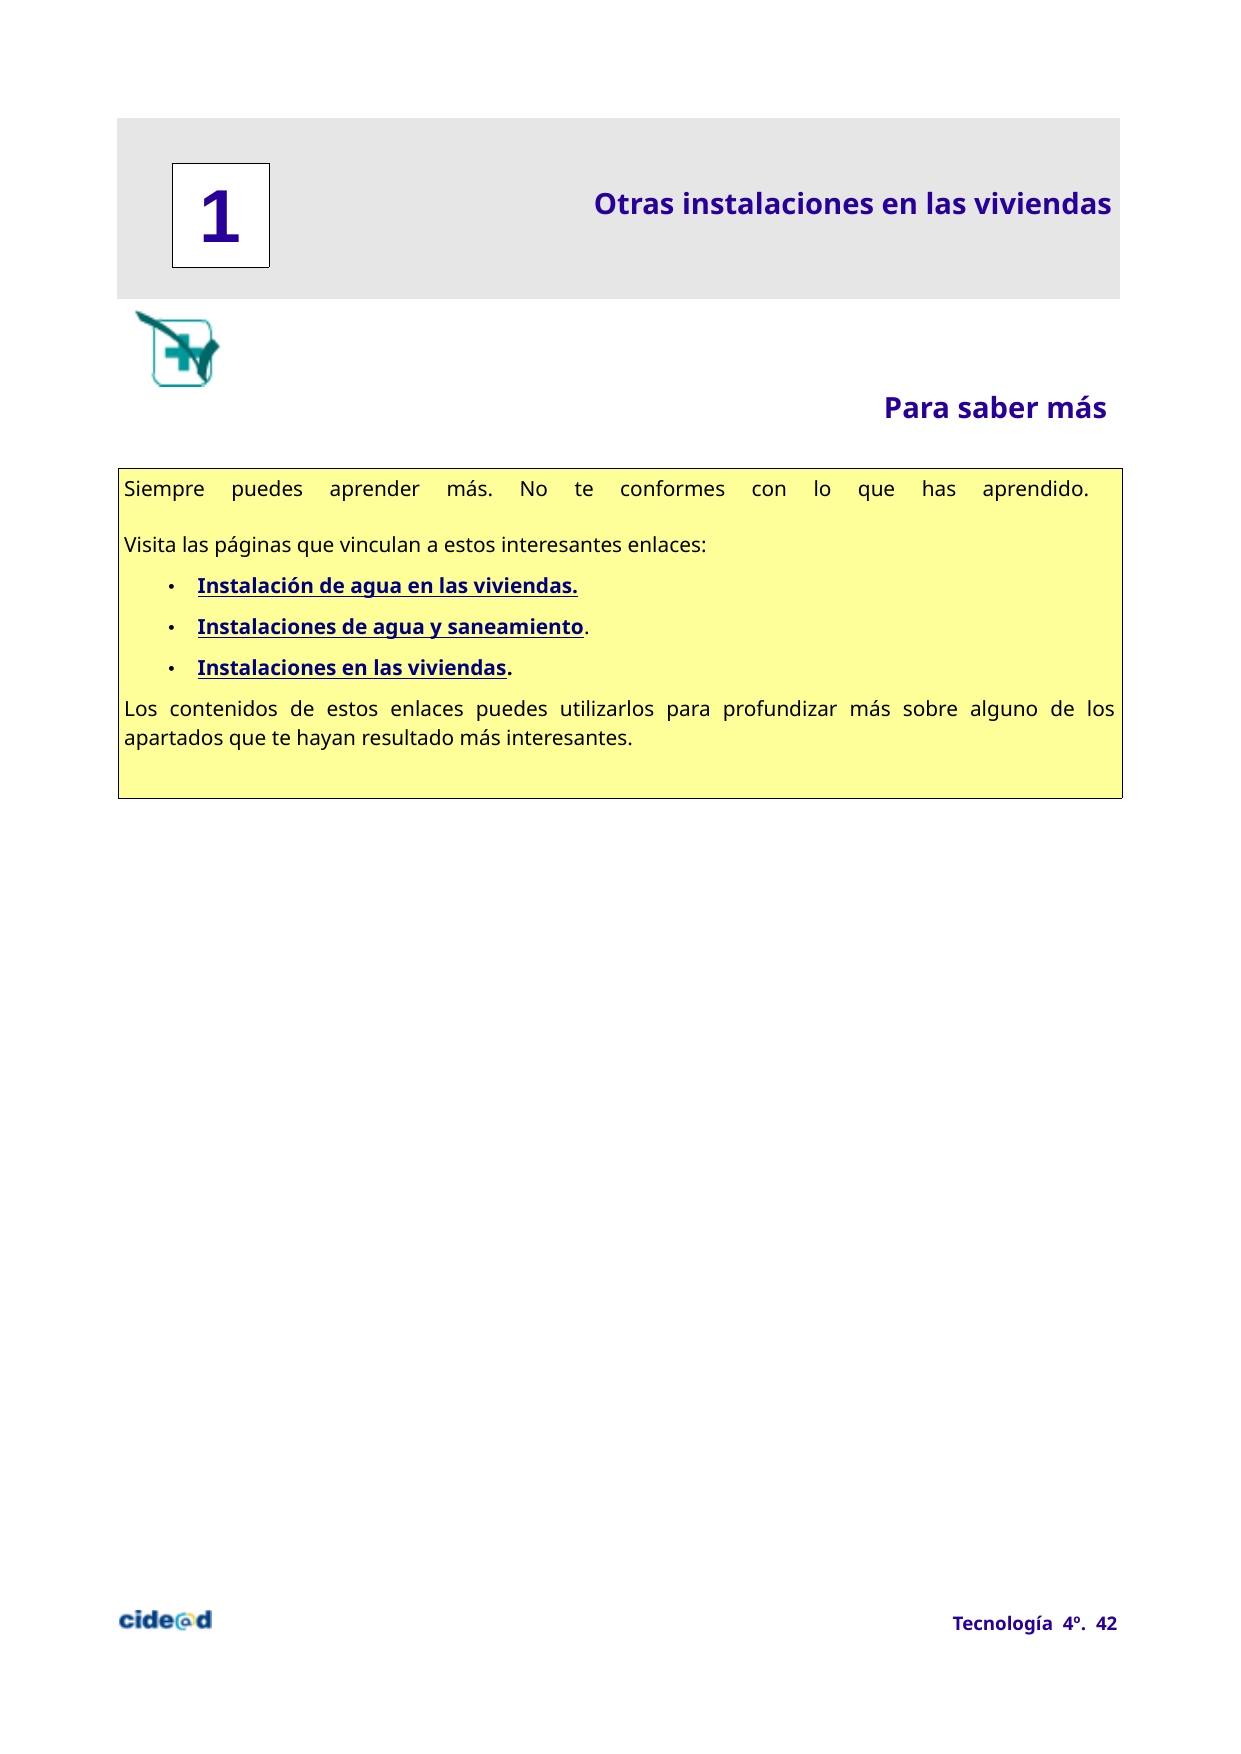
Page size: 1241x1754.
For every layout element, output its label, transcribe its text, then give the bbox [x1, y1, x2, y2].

picture [134, 310, 223, 387]
picture [118, 1610, 212, 1632]
table_header Siempre puedes aprender más. No te conformes con lo que has aprendido. Visita las páginas que vinculan a estos interesantes enlaces: Instalación de agua en las viviendas. Instalaciones de agua y saneamiento. Instalaciones en las viviendas. Los contenidos de estos enlaces puedes utilizarlos para profundizar más sobre alguno de los apartados que te hayan resultado más interesantes. [119, 469, 1122, 798]
text Para saber más [118, 299, 1122, 427]
table_header Otras instalaciones en las viviendas [117, 118, 1120, 299]
